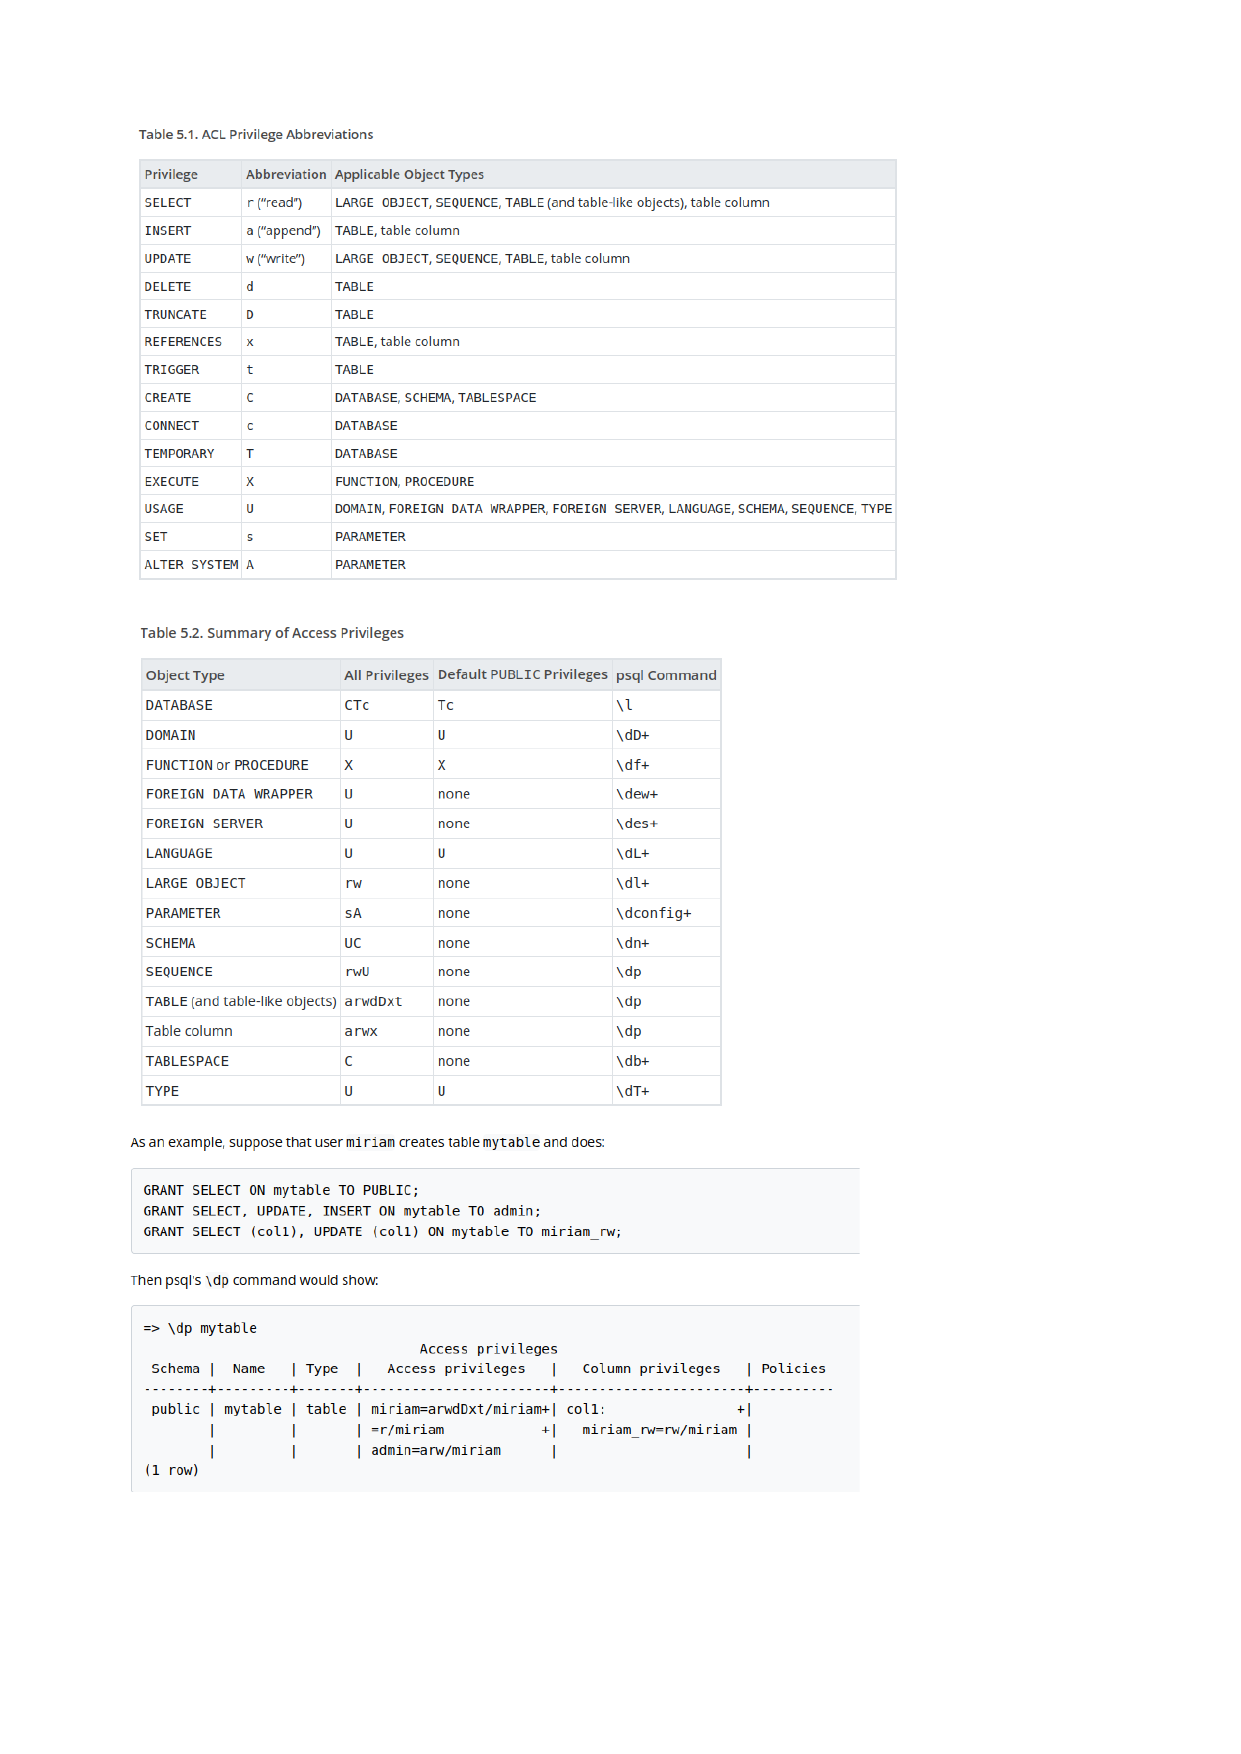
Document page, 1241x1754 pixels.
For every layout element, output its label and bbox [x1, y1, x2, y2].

picture [118, 118, 912, 585]
picture [118, 623, 860, 1492]
